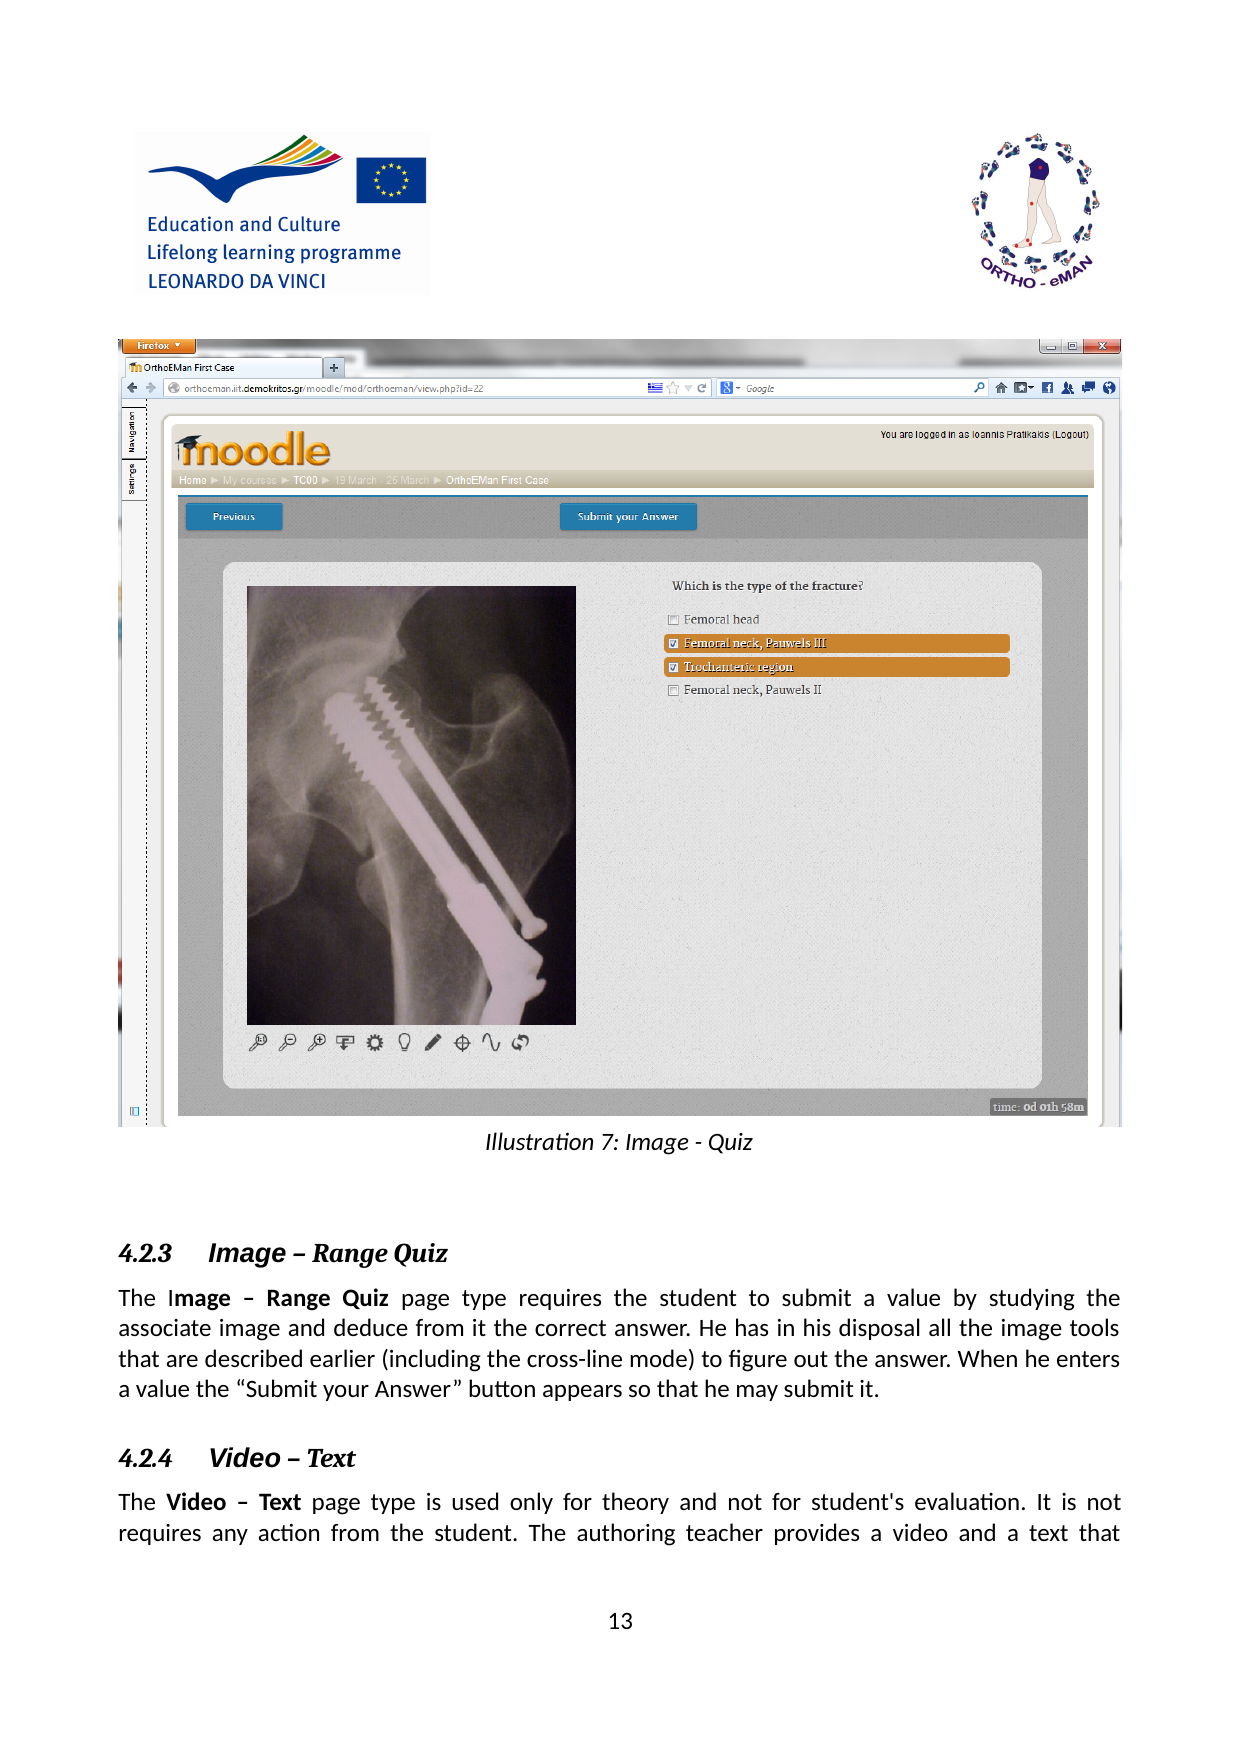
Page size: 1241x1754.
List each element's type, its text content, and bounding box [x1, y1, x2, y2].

subtitle Image – Range Quiz [118, 1237, 1122, 1269]
text The Image – Range Quiz page type requires the student to submit a value by studying the associate image and deduce from it the correct answer. He has in his disposal all the image tools that are described earlier (including the cross-line mode) to figure out the answer. When he enters a value the “Submit your Answer” button appears so that he may submit it. [118, 1282, 1122, 1404]
picture [118, 339, 1123, 1127]
text The Video – Text page type is used only for theory and not for student's evaluation. It is not requires any action from the student. The authoring teacher provides a video and a text that [118, 1486, 1122, 1547]
text Illustration 7: Image - Quiz [118, 1127, 1122, 1157]
picture [134, 132, 431, 295]
picture [966, 127, 1106, 295]
subtitle Video – Text [118, 1442, 1122, 1474]
